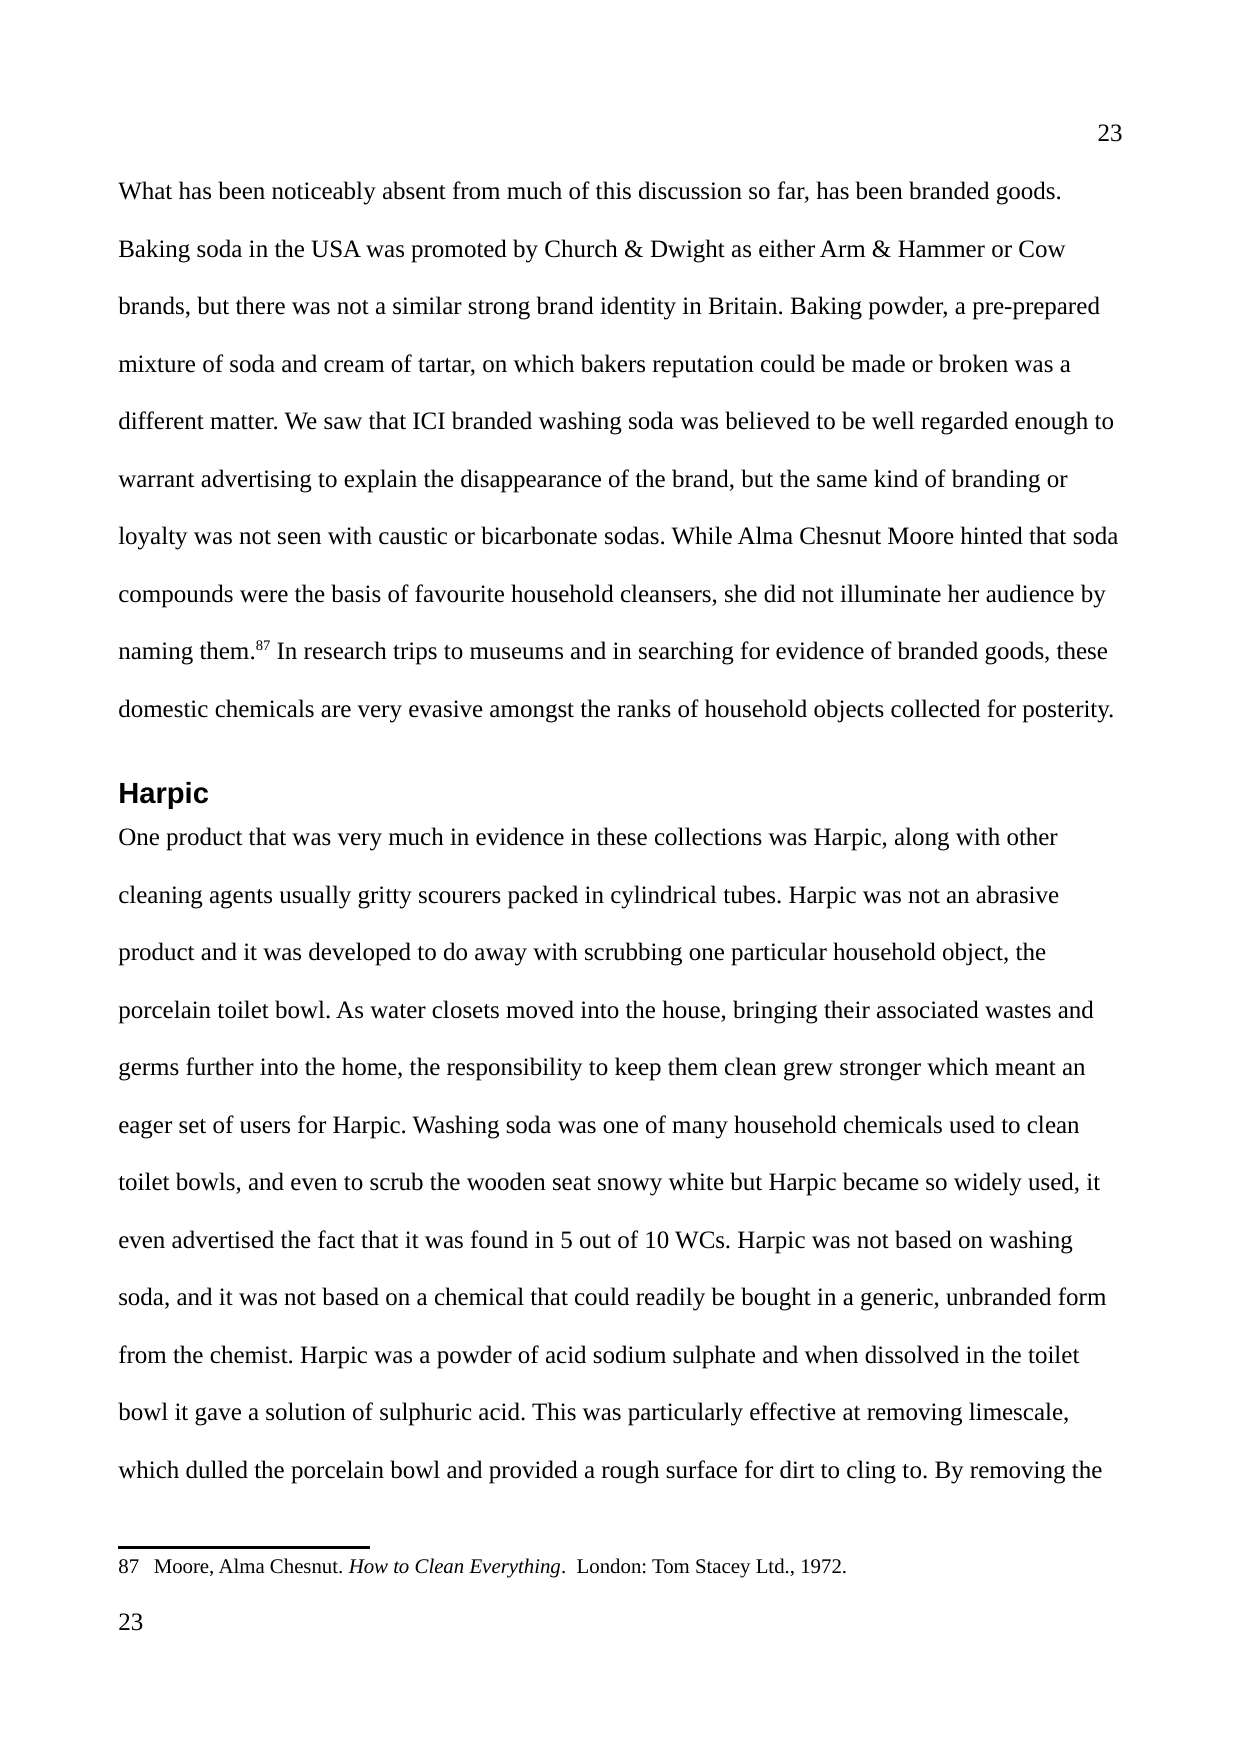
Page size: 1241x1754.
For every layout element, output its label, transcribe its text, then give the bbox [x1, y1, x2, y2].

subtitle Harpic [118, 776, 1122, 810]
text What has been noticeably absent from much of this discussion so far, has been branded goods. Baking soda in the USA was promoted by Church & Dwight as either Arm & Hammer or Cow brands, but there was not a similar strong brand identity in Britain. Baking powder, a pre-prepared mixture of soda and cream of tartar, on which bakers reputation could be made or broken was a different matter. We saw that ICI branded washing soda was believed to be well regarded enough to warrant advertising to explain the disappearance of the brand, but the same kind of branding or loyalty was not seen with caustic or bicarbonate sodas. While Alma Chesnut Moore hinted that soda compounds were the basis of favourite household cleansers, she did not illuminate her audience by naming them. In research trips to museums and in searching for evidence of branded goods, these domestic chemicals are very evasive amongst the ranks of household objects collected for posterity. [118, 176, 1122, 723]
text One product that was very much in evidence in these collections was Harpic, along with other cleaning agents usually gritty scourers packed in cylindrical tubes. Harpic was not an abrasive product and it was developed to do away with scrubbing one particular household object, the porcelain toilet bowl. As water closets moved into the house, bringing their associated wastes and germs further into the home, the responsibility to keep them clean grew stronger which meant an eager set of users for Harpic. Washing soda was one of many household chemicals used to clean toilet bowls, and even to scrub the wooden seat snowy white but Harpic became so widely used, it even advertised the fact that it was found in 5 out of 10 WCs. Harpic was not based on washing soda, and it was not based on a chemical that could readily be bought in a generic, unbranded form from the chemist. Harpic was a powder of acid sodium sulphate and when dissolved in the toilet bowl it gave a solution of sulphuric acid. This was particularly effective at removing limescale, which dulled the porcelain bowl and provided a rough surface for dirt to cling to. By removing the [118, 822, 1122, 1484]
text Moore, Alma Chesnut. How to Clean Everything. London: Tom Stacey Ltd., 1972. [118, 1553, 1122, 1578]
